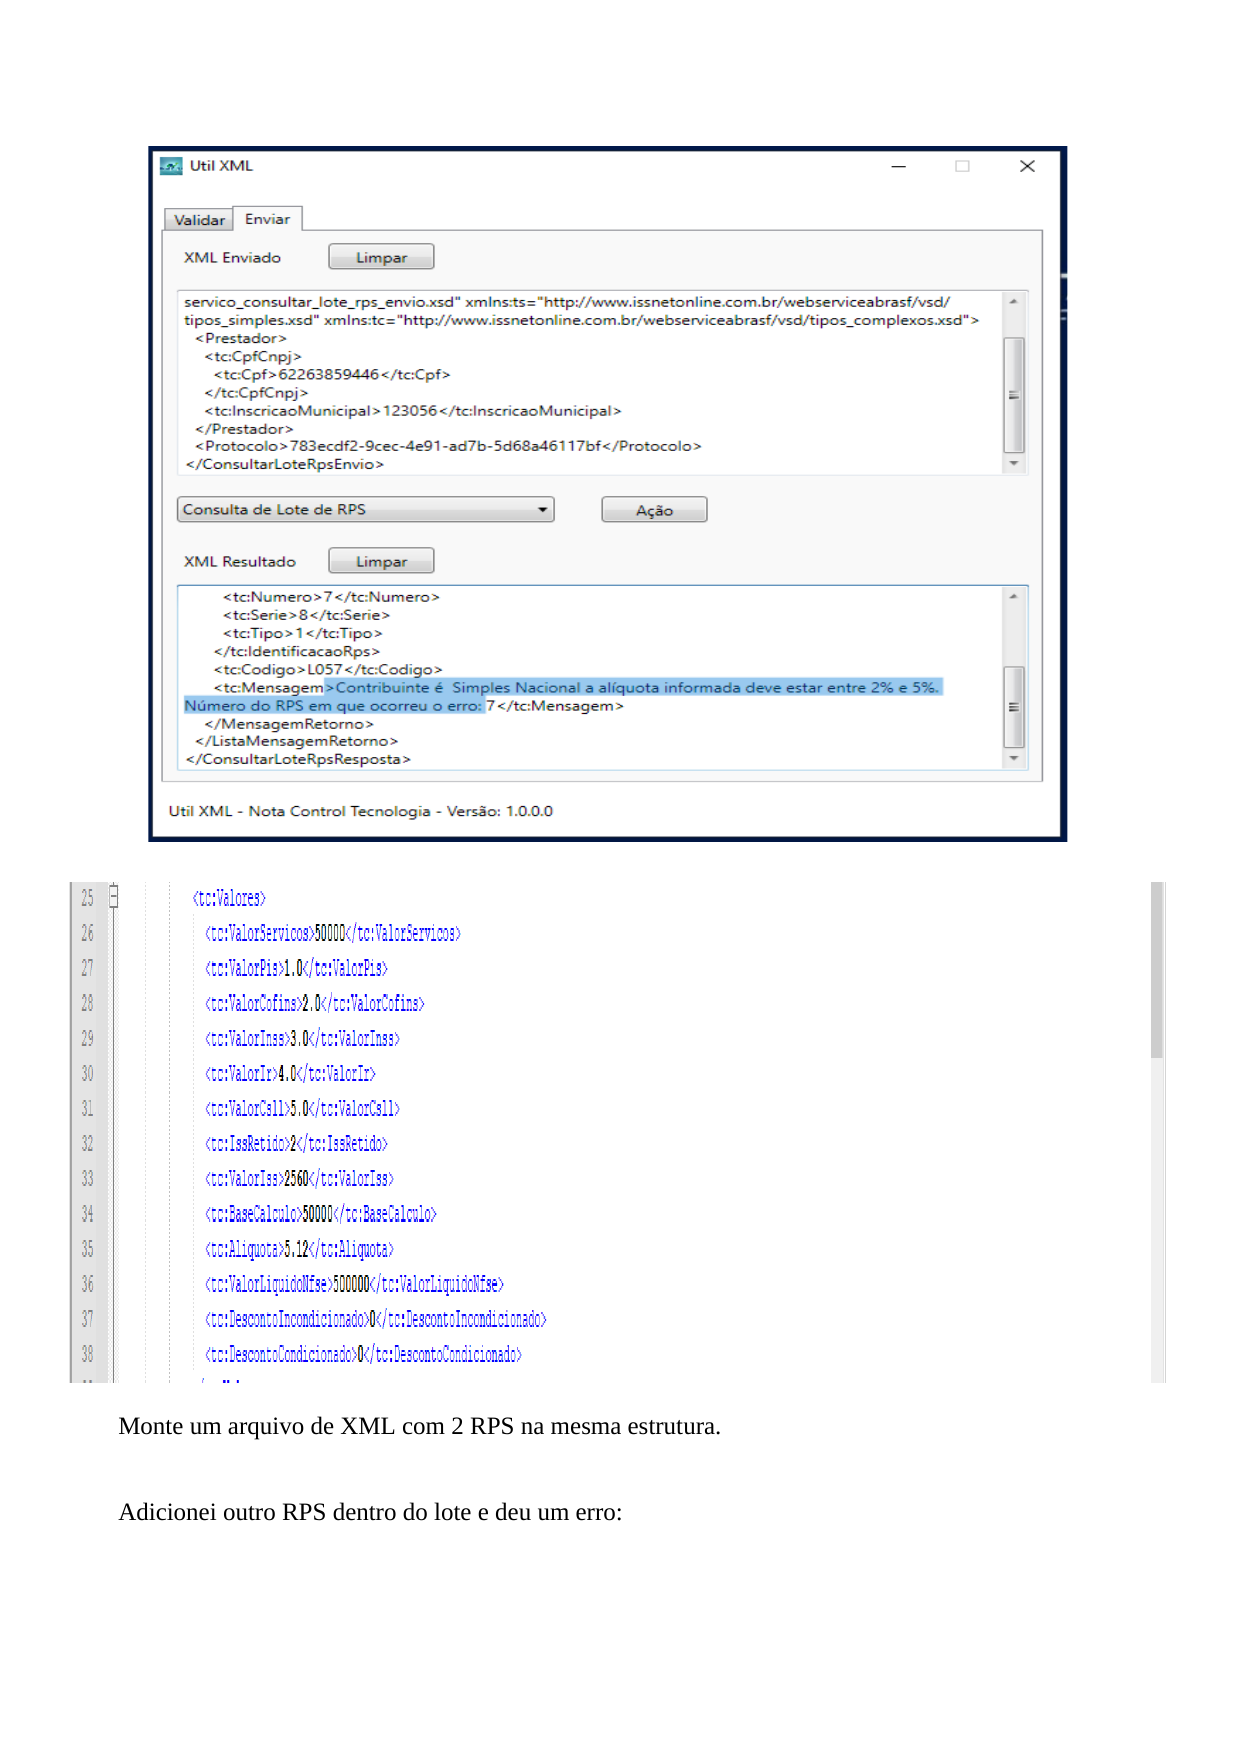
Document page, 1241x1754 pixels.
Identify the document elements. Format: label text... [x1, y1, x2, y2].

picture [235, 146, 1068, 842]
list Monte um arquivo de XML com 2 RPS na mesma estrutura. [118, 1411, 1122, 1440]
list Adicionei outro RPS dentro do lote e deu um erro: [118, 1497, 1122, 1526]
picture [68, 882, 1166, 1383]
